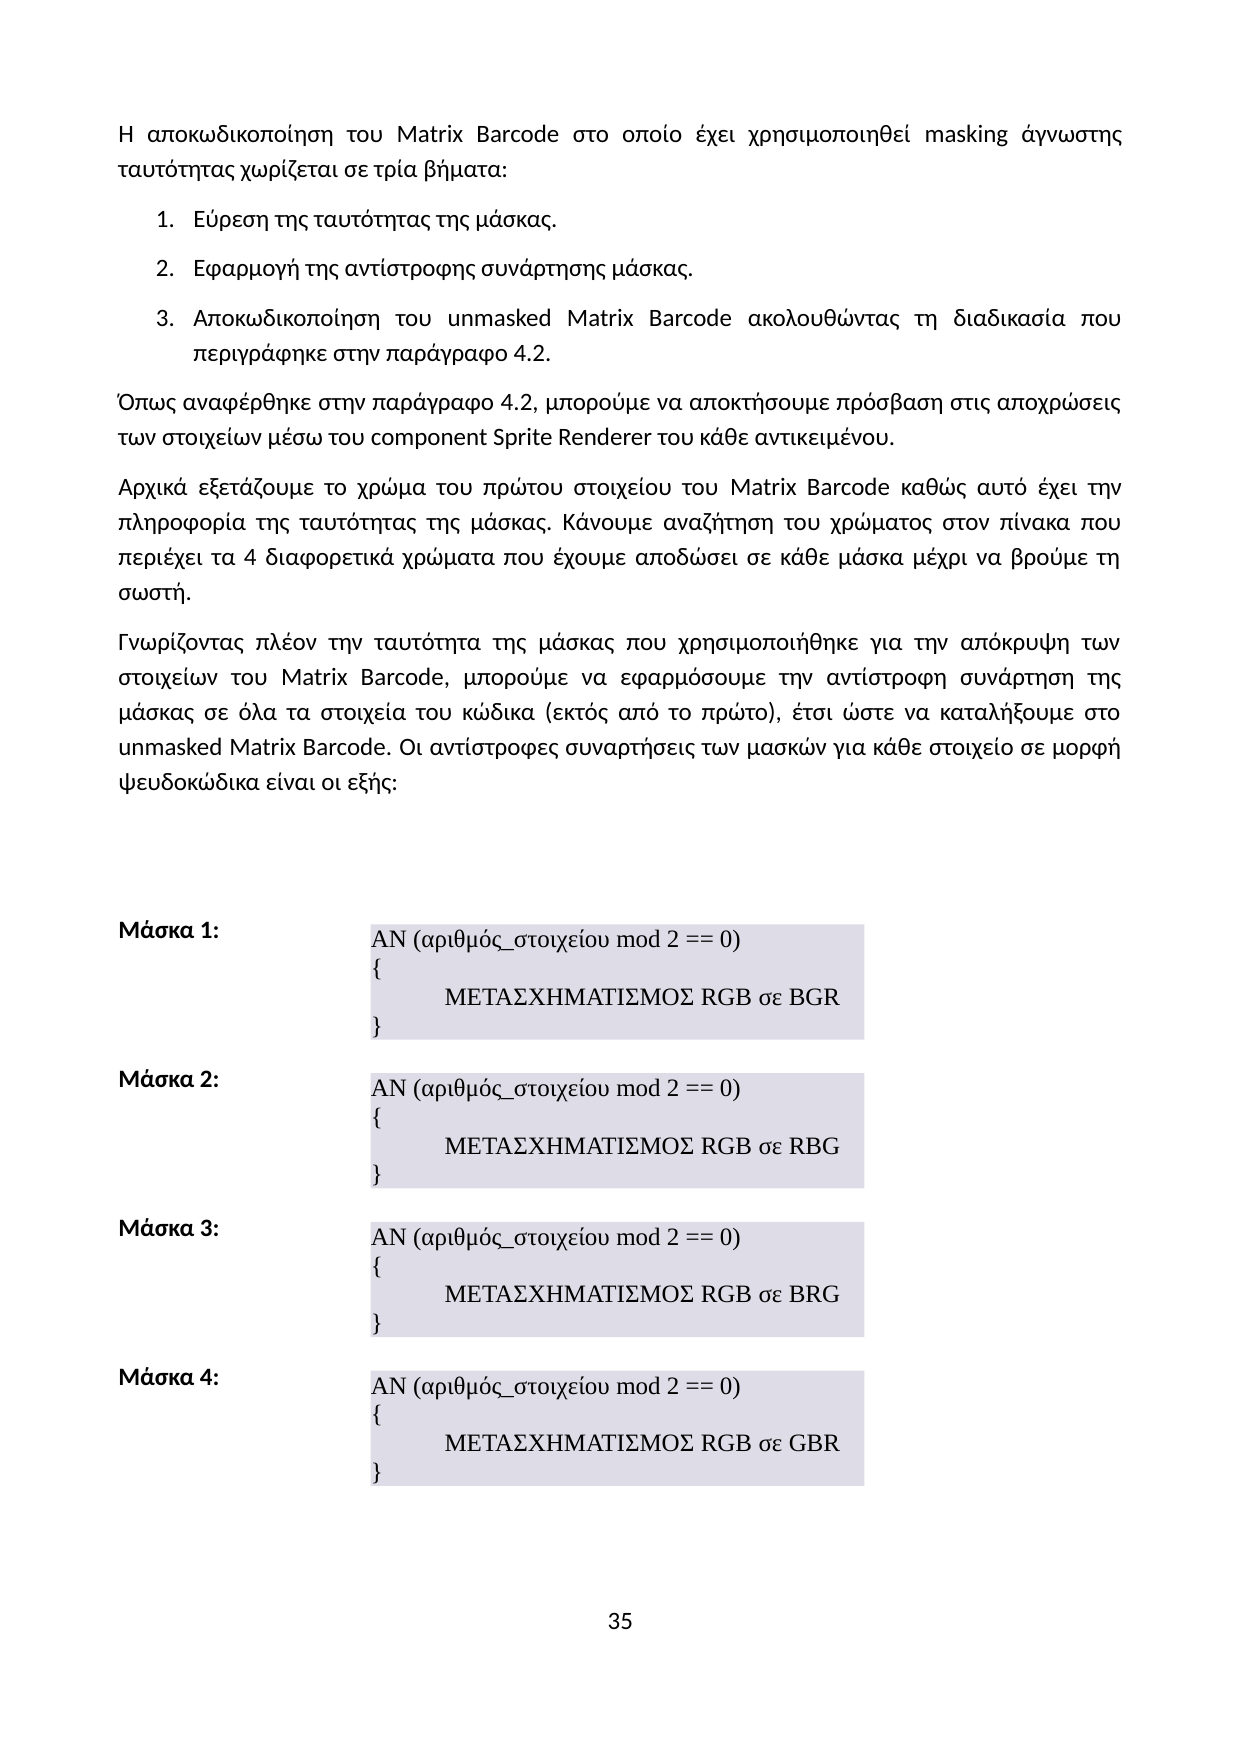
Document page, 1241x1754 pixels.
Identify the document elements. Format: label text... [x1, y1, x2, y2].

text Μάσκα 1: [118, 914, 1122, 945]
text Γνωρίζοντας πλέον την ταυτότητα της μάσκας που χρησιμοποιήθηκε για την απόκρυψη των στοιχείων του Matrix Barcode, μπορούμε να εφαρμόσουμε την αντίστροφη συνάρτηση της μάσκας σε όλα τα στοιχεία του κώδικα (εκτός από το πρώτο), έτσι ώστε να καταλήξουμε στο unmasked Matrix Barcode. Οι αντίστροφες συναρτήσεις των μασκών για κάθε στοιχείο σε μορφή ψευδοκώδικα είναι οι εξής: [118, 626, 1122, 796]
text Όπως αναφέρθηκε στην παράγραφο 4.2, μπορούμε να αποκτήσουμε πρόσβαση στις αποχρώσεις των στοιχείων μέσω του component Sprite Renderer του κάθε αντικειμένου. [118, 386, 1122, 452]
list Αποκωδικοποίηση του unmasked Matrix Barcode ακολουθώντας τη διαδικασία που περιγράφηκε στην παράγραφο 4.2. [156, 302, 1122, 367]
text Μάσκα 2: [118, 1063, 1122, 1094]
list Εφαρμογή της αντίστροφης συνάρτησης μάσκας. [156, 252, 1122, 283]
text Η αποκωδικοποίηση του Matrix Barcode στο οποίο έχει χρησιμοποιηθεί masking άγνωστης ταυτότητας χωρίζεται σε τρία βήματα: [118, 118, 1122, 184]
list Εύρεση της ταυτότητας της μάσκας. [156, 203, 1122, 233]
text Αρχικά εξετάζουμε το χρώμα του πρώτου στοιχείου του Matrix Barcode καθώς αυτό έχει την πληροφορία της ταυτότητας της μάσκας. Κάνουμε αναζήτηση του χρώματος στον πίνακα που περιέχει τα 4 διαφορετικά χρώματα που έχουμε αποδώσει σε κάθε μάσκα μέχρι να βρούμε τη σωστή. [118, 471, 1122, 607]
text Μάσκα 3: [118, 1212, 1122, 1242]
text Μάσκα 4: [118, 1361, 1122, 1391]
